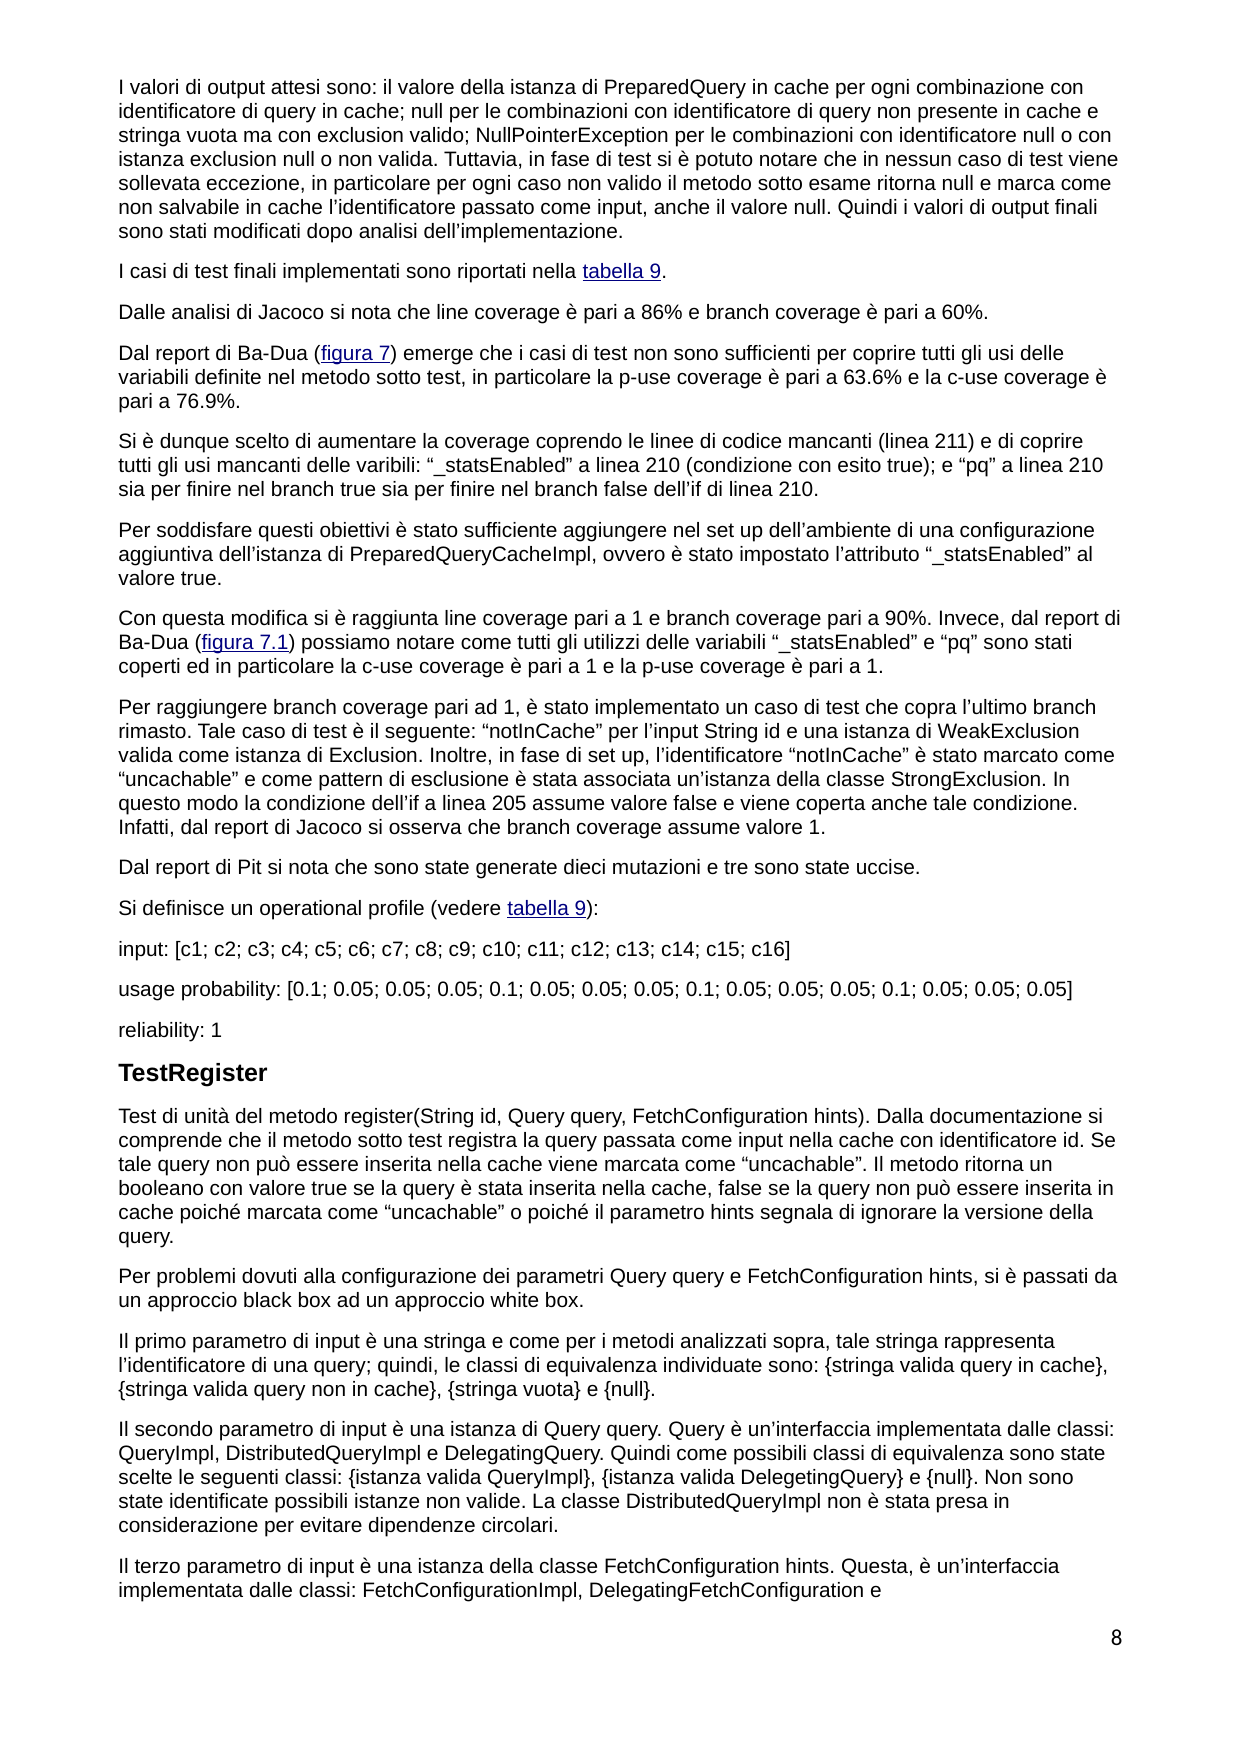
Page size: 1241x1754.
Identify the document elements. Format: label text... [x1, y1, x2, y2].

text Per soddisfare questi obiettivi è stato sufficiente aggiungere nel set up dell’ambiente di una configurazione aggiuntiva dell’istanza di PreparedQueryCacheImpl, ovvero è stato impostato l’attributo “_statsEnabled” al valore true. [118, 518, 1122, 589]
text Dal report di Pit si nota che sono state generate dieci mutazioni e tre sono state uccise. [118, 855, 1122, 879]
text usage probability: [0.1; 0.05; 0.05; 0.05; 0.1; 0.05; 0.05; 0.05; 0.1; 0.05; 0.05; 0.05; 0.1; 0.05; 0.05; 0.05] [118, 977, 1122, 1001]
text Con questa modifica si è raggiunta line coverage pari a 1 e branch coverage pari a 90%. Invece, dal report di Ba-Dua (figura 7.1) possiamo notare come tutti gli utilizzi delle variabili “_statsEnabled” e “pq” sono stati coperti ed in particolare la c-use coverage è pari a 1 e la p-use coverage è pari a 1. [118, 606, 1122, 678]
text TestRegister [118, 1058, 1122, 1087]
text Il primo parametro di input è una stringa e come per i metodi analizzati sopra, tale stringa rappresenta l’identificatore di una query; quindi, le classi di equivalenza individuate sono: {stringa valida query in cache}, {stringa valida query non in cache}, {stringa vuota} e {null}. [118, 1329, 1122, 1401]
text Si è dunque scelto di aumentare la coverage coprendo le linee di codice mancanti (linea 211) e di coprire tutti gli usi mancanti delle varibili: “_statsEnabled” a linea 210 (condizione con esito true); e “pq” a linea 210 sia per finire nel branch true sia per finire nel branch false dell’if di linea 210. [118, 429, 1122, 501]
text Per raggiungere branch coverage pari ad 1, è stato implementato un caso di test che copra l’ultimo branch rimasto. Tale caso di test è il seguente: “notInCache” per l’input String id e una istanza di WeakExclusion valida come istanza di Exclusion. Inoltre, in fase di set up, l’identificatore “notInCache” è stato marcato come “uncachable” e come pattern di esclusione è stata associata un’istanza della classe StrongExclusion. In questo modo la condizione dell’if a linea 205 assume valore false e viene coperta anche tale condizione. Infatti, dal report di Jacoco si osserva che branch coverage assume valore 1. [118, 695, 1122, 838]
text Dalle analisi di Jacoco si nota che line coverage è pari a 86% e branch coverage è pari a 60%. [118, 300, 1122, 324]
text Dal report di Ba-Dua (figura 7) emerge che i casi di test non sono sufficienti per coprire tutti gli usi delle variabili definite nel metodo sotto test, in particolare la p-use coverage è pari a 63.6% e la c-use coverage è pari a 76.9%. [118, 341, 1122, 412]
text Il secondo parametro di input è una istanza di Query query. Query è un’interfaccia implementata dalle classi: QueryImpl, DistributedQueryImpl e DelegatingQuery. Quindi come possibili classi di equivalenza sono state scelte le seguenti classi: {istanza valida QueryImpl}, {istanza valida DelegetingQuery} e {null}. Non sono state identificate possibili istanze non valide. La classe DistributedQueryImpl non è stata presa in considerazione per evitare dipendenze circolari. [118, 1417, 1122, 1537]
text input: [c1; c2; c3; c4; c5; c6; c7; c8; c9; c10; c11; c12; c13; c14; c15; c16] [118, 936, 1122, 960]
text Per problemi dovuti alla configurazione dei parametri Query query e FetchConfiguration hints, si è passati da un approccio black box ad un approccio white box. [118, 1264, 1122, 1312]
text reliability: 1 [118, 1018, 1122, 1042]
text I valori di output attesi sono: il valore della istanza di PreparedQuery in cache per ogni combinazione con identificatore di query in cache; null per le combinazioni con identificatore di query non presente in cache e stringa vuota ma con exclusion valido; NullPointerException per le combinazioni con identificatore null o con istanza exclusion null o non valida. Tuttavia, in fase di test si è potuto notare che in nessun caso di test viene sollevata eccezione, in particolare per ogni caso non valido il metodo sotto esame ritorna null e marca come non salvabile in cache l’identificatore passato come input, anche il valore null. Quindi i valori di output finali sono stati modificati dopo analisi dell’implementazione. [118, 75, 1122, 243]
text I casi di test finali implementati sono riportati nella tabella 9. [118, 259, 1122, 283]
text Il terzo parametro di input è una istanza della classe FetchConfiguration hints. Questa, è un’interfaccia implementata dalle classi: FetchConfigurationImpl, DelegatingFetchConfiguration e [118, 1554, 1122, 1602]
text Test di unità del metodo register(String id, Query query, FetchConfiguration hints). Dalla documentazione si comprende che il metodo sotto test registra la query passata come input nella cache con identificatore id. Se tale query non può essere inserita nella cache viene marcata come “uncachable”. Il metodo ritorna un booleano con valore true se la query è stata inserita nella cache, false se la query non può essere inserita in cache poiché marcata come “uncachable” o poiché il parametro hints segnala di ignorare la versione della query. [118, 1104, 1122, 1247]
text Si definisce un operational profile (vedere tabella 9): [118, 896, 1122, 920]
